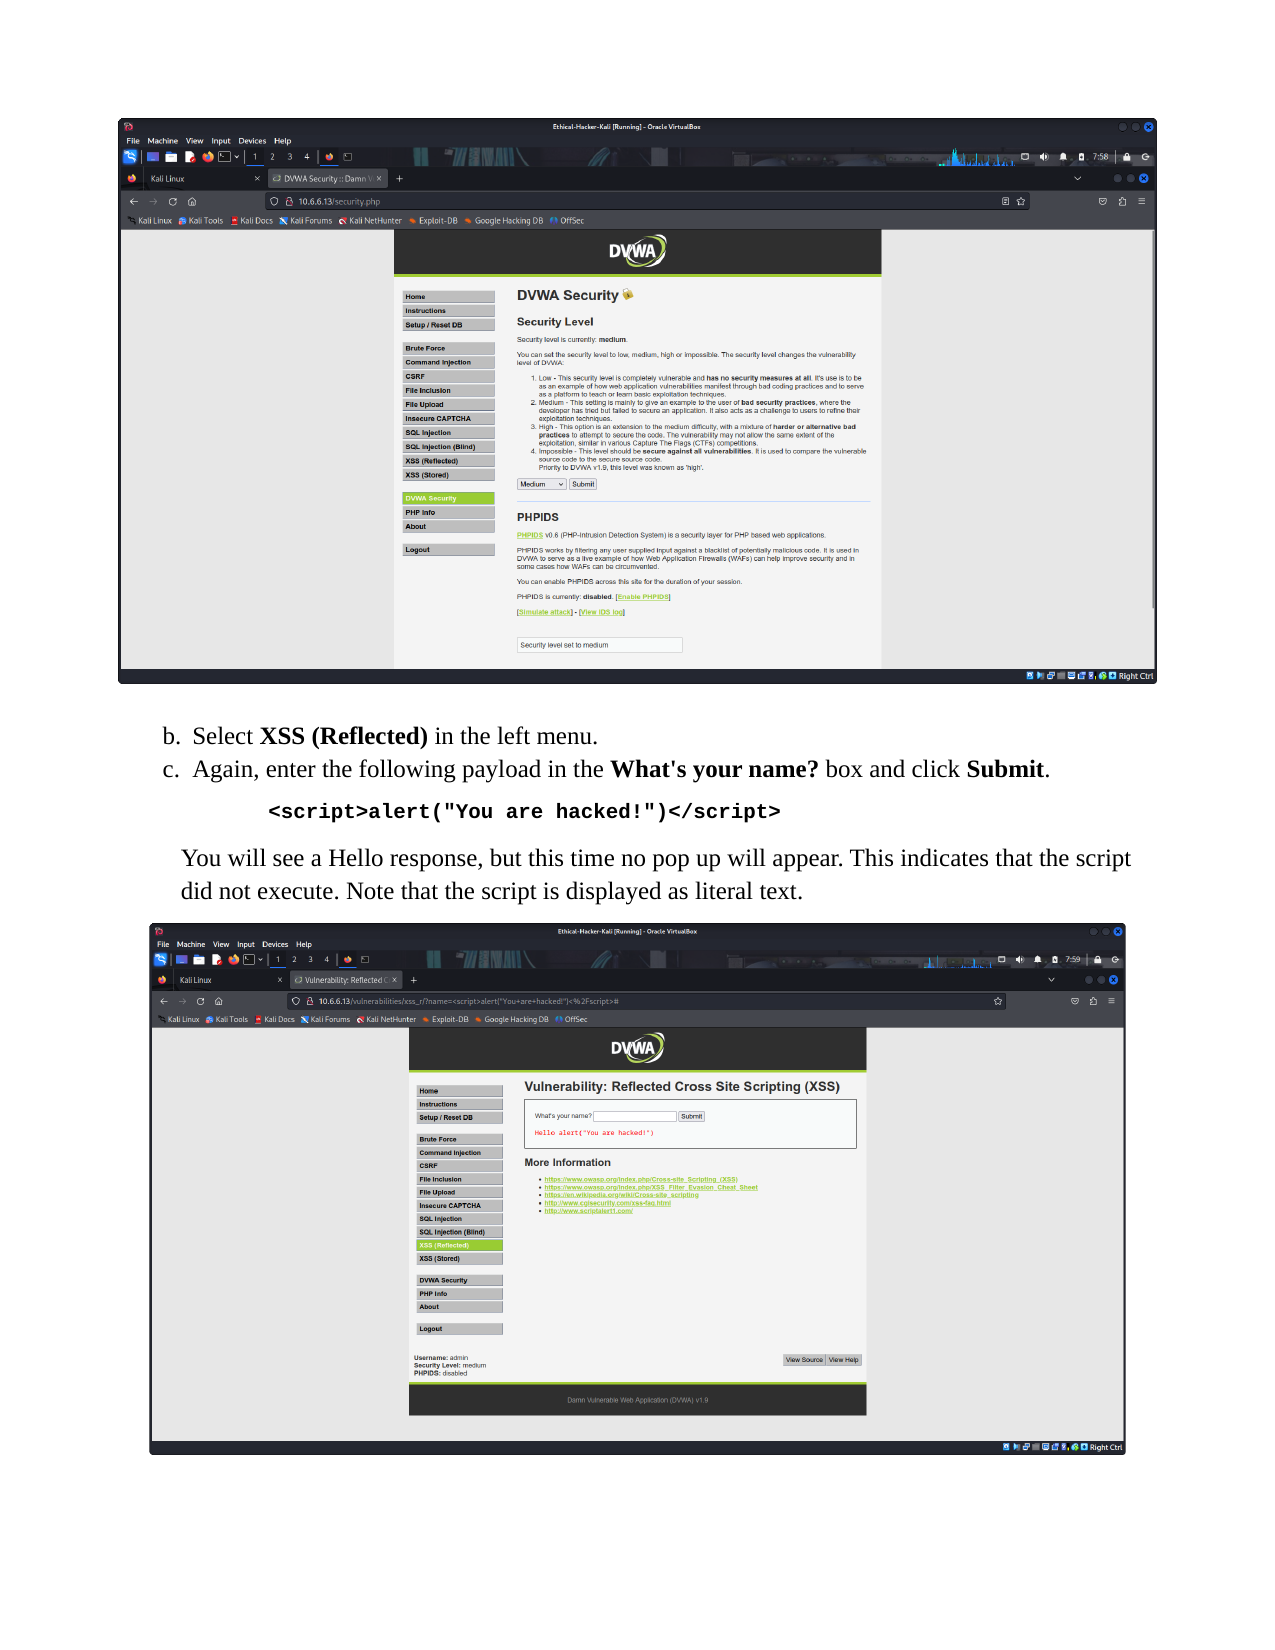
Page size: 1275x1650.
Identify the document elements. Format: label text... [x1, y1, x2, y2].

list Select XSS (Reflected) in the left menu. [162, 721, 1157, 749]
text You will see a Hello response, but this time no pop up will appear. This indicates that the script did not execute. Note that the script is displayed as literal text. [181, 843, 1157, 905]
list Again, enter the following payload in the What's your name? box and click Submit. [162, 754, 1157, 782]
picture [149, 923, 1126, 1455]
text <script>alert("You are hacked!")</script> [268, 801, 1157, 825]
picture [118, 118, 1157, 684]
